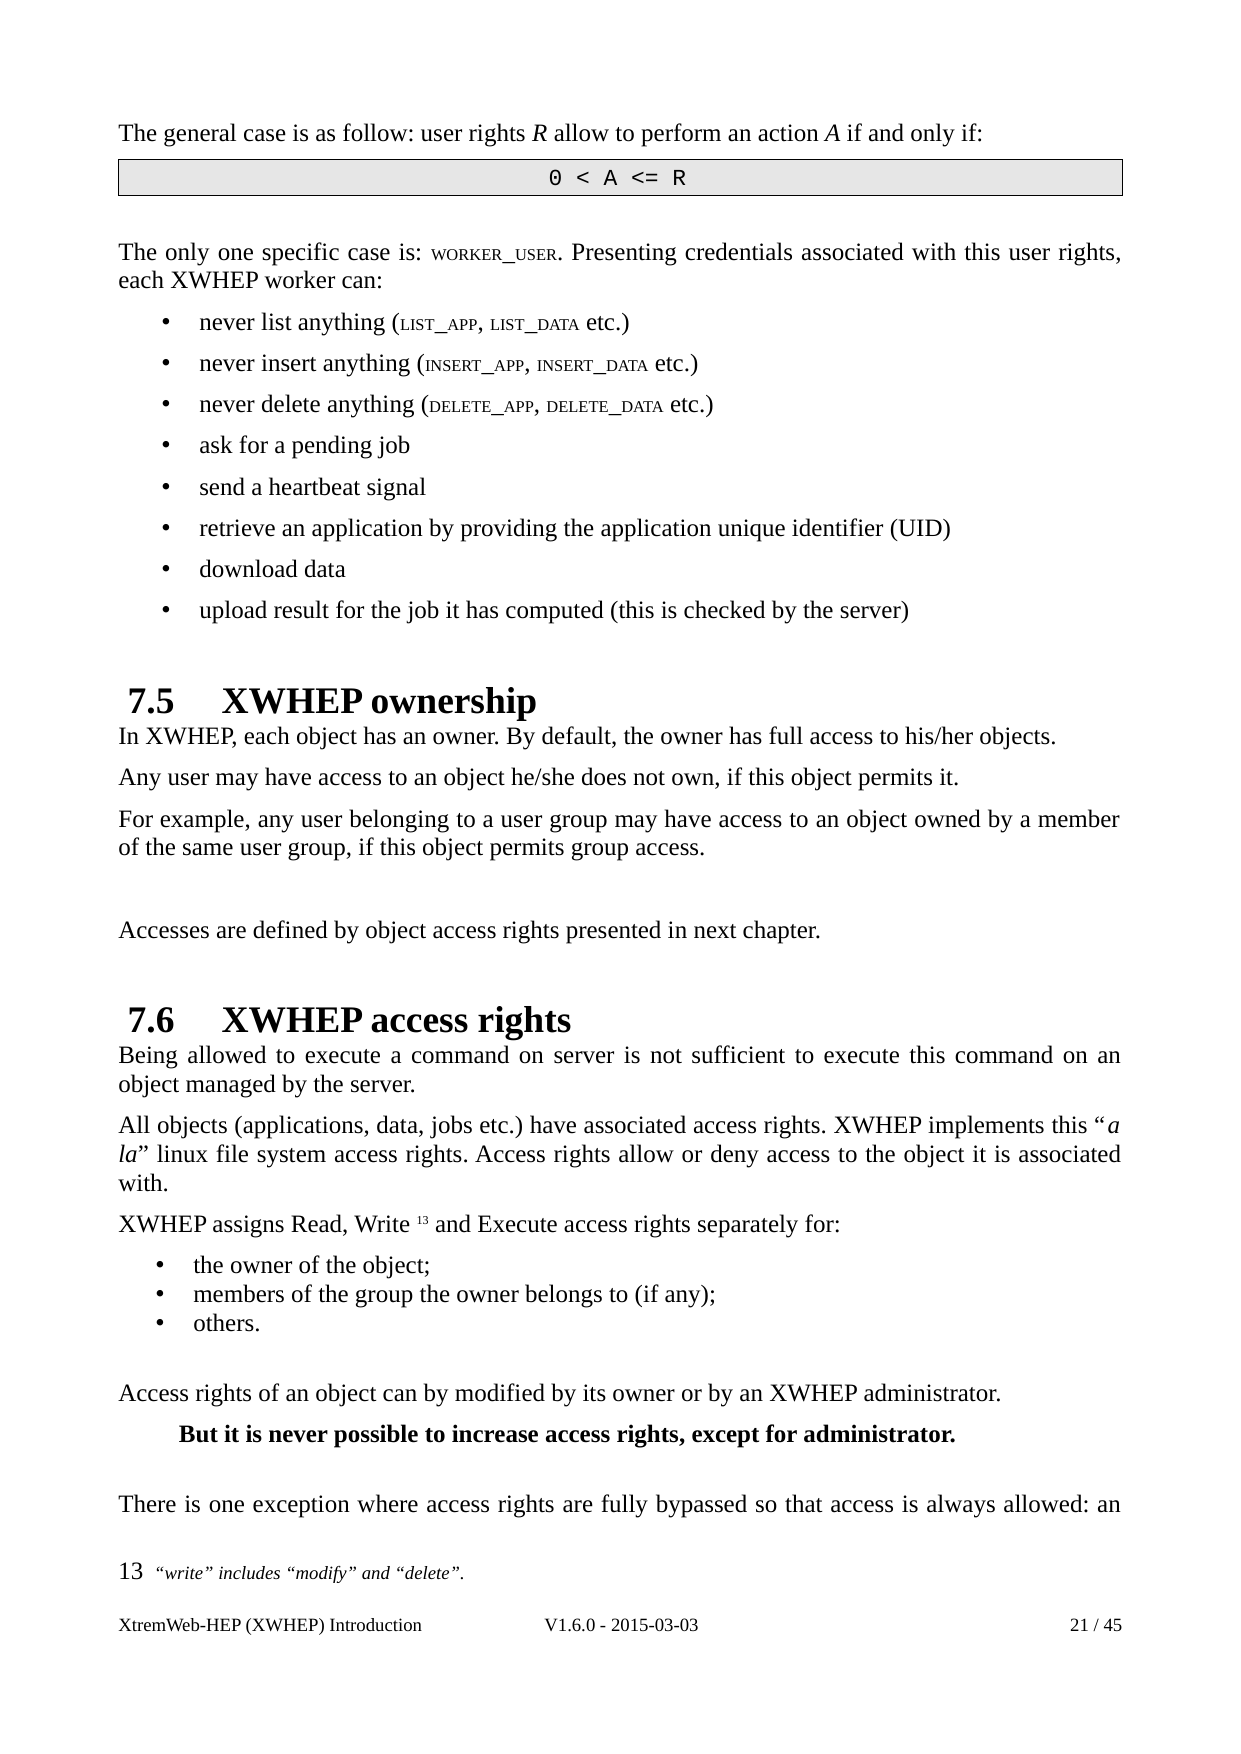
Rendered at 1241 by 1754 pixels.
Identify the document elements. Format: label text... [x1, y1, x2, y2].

text Access rights of an object can by modified by its owner or by an XWHEP administrator. [118, 1378, 1122, 1407]
text The general case is as follow: user rights R allow to perform an action A if and only if: [118, 118, 1122, 147]
text All objects (applications, data, jobs etc.) have associated access rights. XWHEP implements this “a la” linux file system access rights. Access rights allow or deny access to the object it is associated with. [118, 1111, 1122, 1197]
list others. [156, 1308, 1122, 1337]
list send a heartbeat signal [162, 472, 1122, 501]
text The only one specific case is: worker_user. Presenting credentials associated with this user rights, each XWHEP worker can: [118, 237, 1122, 294]
subtitle XWHEP ownership [118, 678, 1122, 721]
list the owner of the object; [156, 1251, 1122, 1279]
text XWHEP assigns Read, Write and Execute access rights separately for: [118, 1209, 1122, 1238]
subtitle XWHEP access rights [118, 997, 1122, 1041]
text 0 < A <= R [119, 160, 1122, 195]
list retrieve an application by providing the application unique identifier (UID) [162, 513, 1122, 542]
text In XWHEP, each object has an owner. By default, the owner has full access to his/her objects. [118, 721, 1122, 750]
list members of the group the owner belongs to (if any); [156, 1279, 1122, 1308]
list upload result for the job it has computed (this is checked by the server) [162, 596, 1122, 624]
text There is one exception where access rights are fully bypassed so that access is always allowed: an [118, 1489, 1122, 1518]
list never list anything (list_app, list_data etc.) [162, 307, 1122, 336]
list never insert anything (insert_app, insert_data etc.) [162, 348, 1122, 377]
list ask for a pending job [162, 431, 1122, 459]
text Accesses are defined by object access rights presented in next chapter. [118, 915, 1122, 944]
text For example, any user belonging to a user group may have access to an object owned by a member of the same user group, if this object permits group access. [118, 804, 1122, 861]
list download data [162, 554, 1122, 583]
text Being allowed to execute a command on server is not sufficient to execute this command on an object managed by the server. [118, 1041, 1122, 1098]
text Any user may have access to an object he/she does not own, if this object permits it. [118, 762, 1122, 791]
list never delete anything (delete_app, delete_data etc.) [162, 389, 1122, 418]
text “write” includes “modify” and “delete”. [118, 1556, 1122, 1585]
text But it is never possible to increase access rights, except for administrator. [179, 1419, 1061, 1448]
